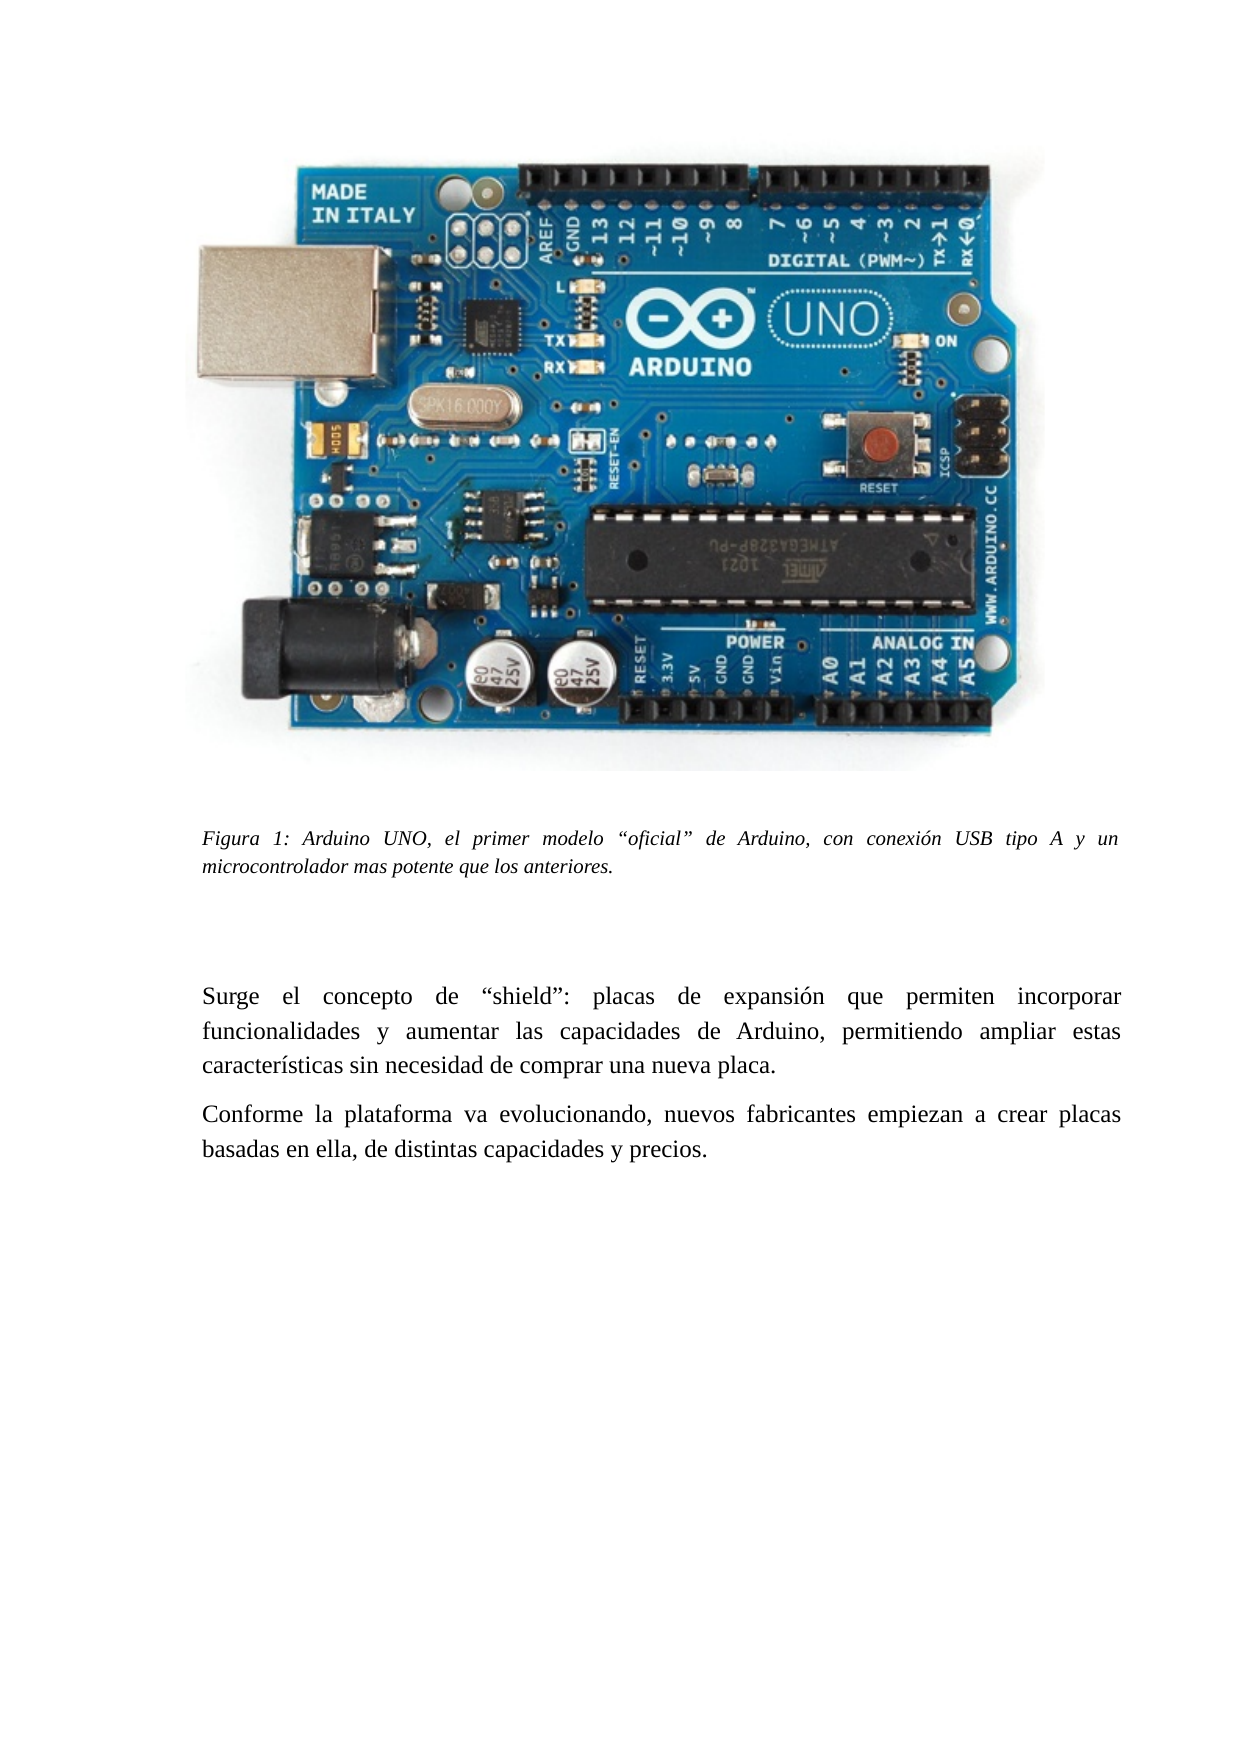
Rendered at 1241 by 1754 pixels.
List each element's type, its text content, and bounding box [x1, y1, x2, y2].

text Conforme la plataforma va evolucionando, nuevos fabricantes empiezan a crear placas basadas en ella, de distintas capacidades y precios. [202, 1099, 1122, 1163]
text Surge el concepto de “shield”: placas de expansión que permiten incorporar funcionalidades y aumentar las capacidades de Arduino, permitiendo ampliar estas características sin necesidad de comprar una nueva placa. [202, 947, 1122, 1079]
picture [185, 110, 1045, 771]
text Figura 1: Arduino UNO, el primer modelo “oficial” de Arduino, con conexión USB tipo A y un microcontrolador mas potente que los anteriores. [202, 826, 1122, 878]
